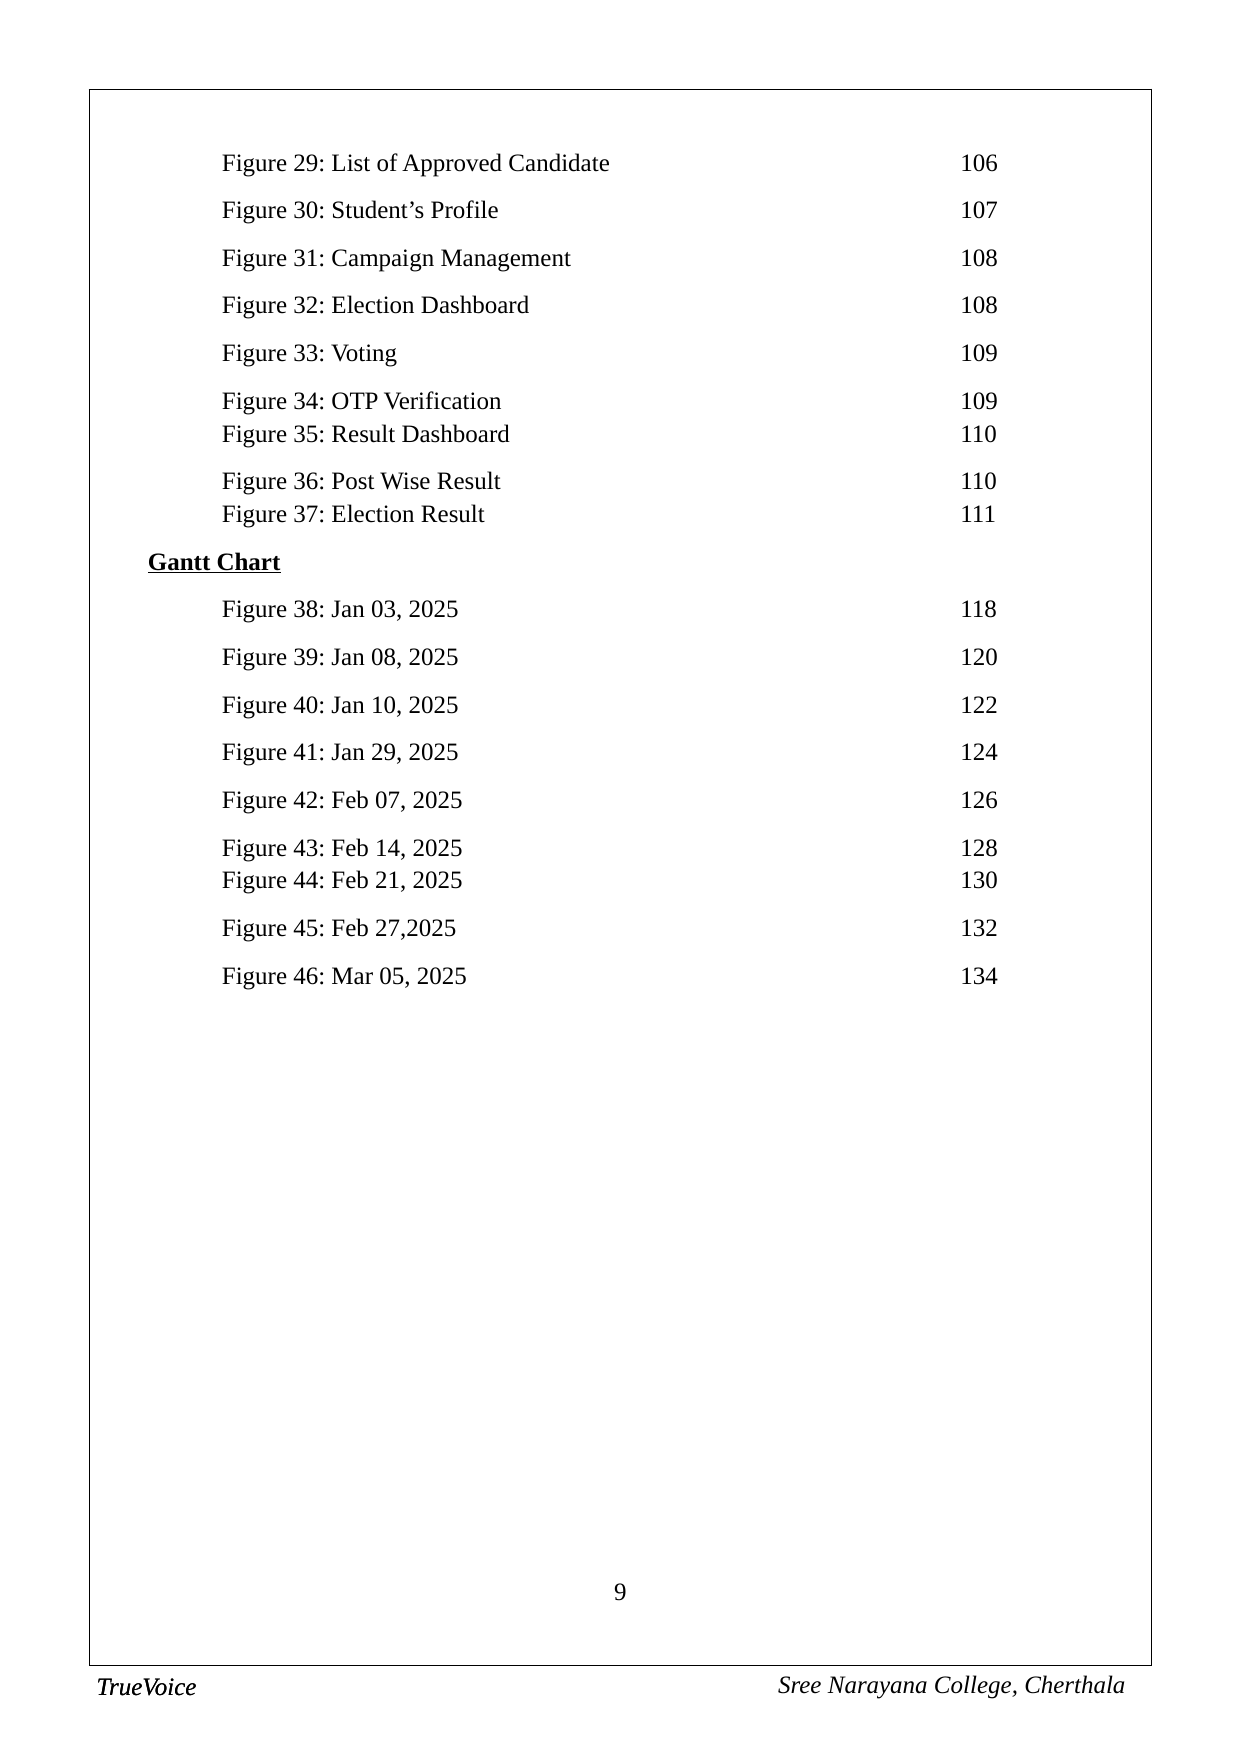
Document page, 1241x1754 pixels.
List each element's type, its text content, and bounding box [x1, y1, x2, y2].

text Figure 45: Feb 27,2025 132 [148, 913, 1092, 942]
text Figure 29: List of Approved Candidate 106 [148, 148, 1092, 176]
text Figure 40: Jan 10, 2025 122 [148, 690, 1092, 718]
text Figure 34: OTP Verification 109 [148, 386, 1092, 414]
text Figure 43: Feb 14, 2025 128 [148, 833, 1092, 861]
text Figure 35: Result Dashboard 110 [148, 419, 1092, 447]
text Figure 42: Feb 07, 2025 126 [148, 785, 1092, 814]
text Gantt Chart [148, 547, 1092, 576]
text Figure 30: Student’s Profile 107 [148, 195, 1092, 224]
text Figure 37: Election Result 111 [148, 499, 1092, 528]
text Figure 36: Post Wise Result 110 [148, 466, 1092, 495]
text Figure 39: Jan 08, 2025 120 [148, 642, 1092, 671]
text Figure 44: Feb 21, 2025 130 [148, 866, 1092, 894]
text Figure 32: Election Dashboard 108 [148, 291, 1092, 319]
text Figure 38: Jan 03, 2025 118 [148, 594, 1092, 623]
text Figure 33: Voting 109 [148, 338, 1092, 367]
text Figure 31: Campaign Management 108 [148, 243, 1092, 272]
text Figure 46: Mar 05, 2025 134 [148, 961, 1092, 989]
text Figure 41: Jan 29, 2025 124 [148, 737, 1092, 766]
